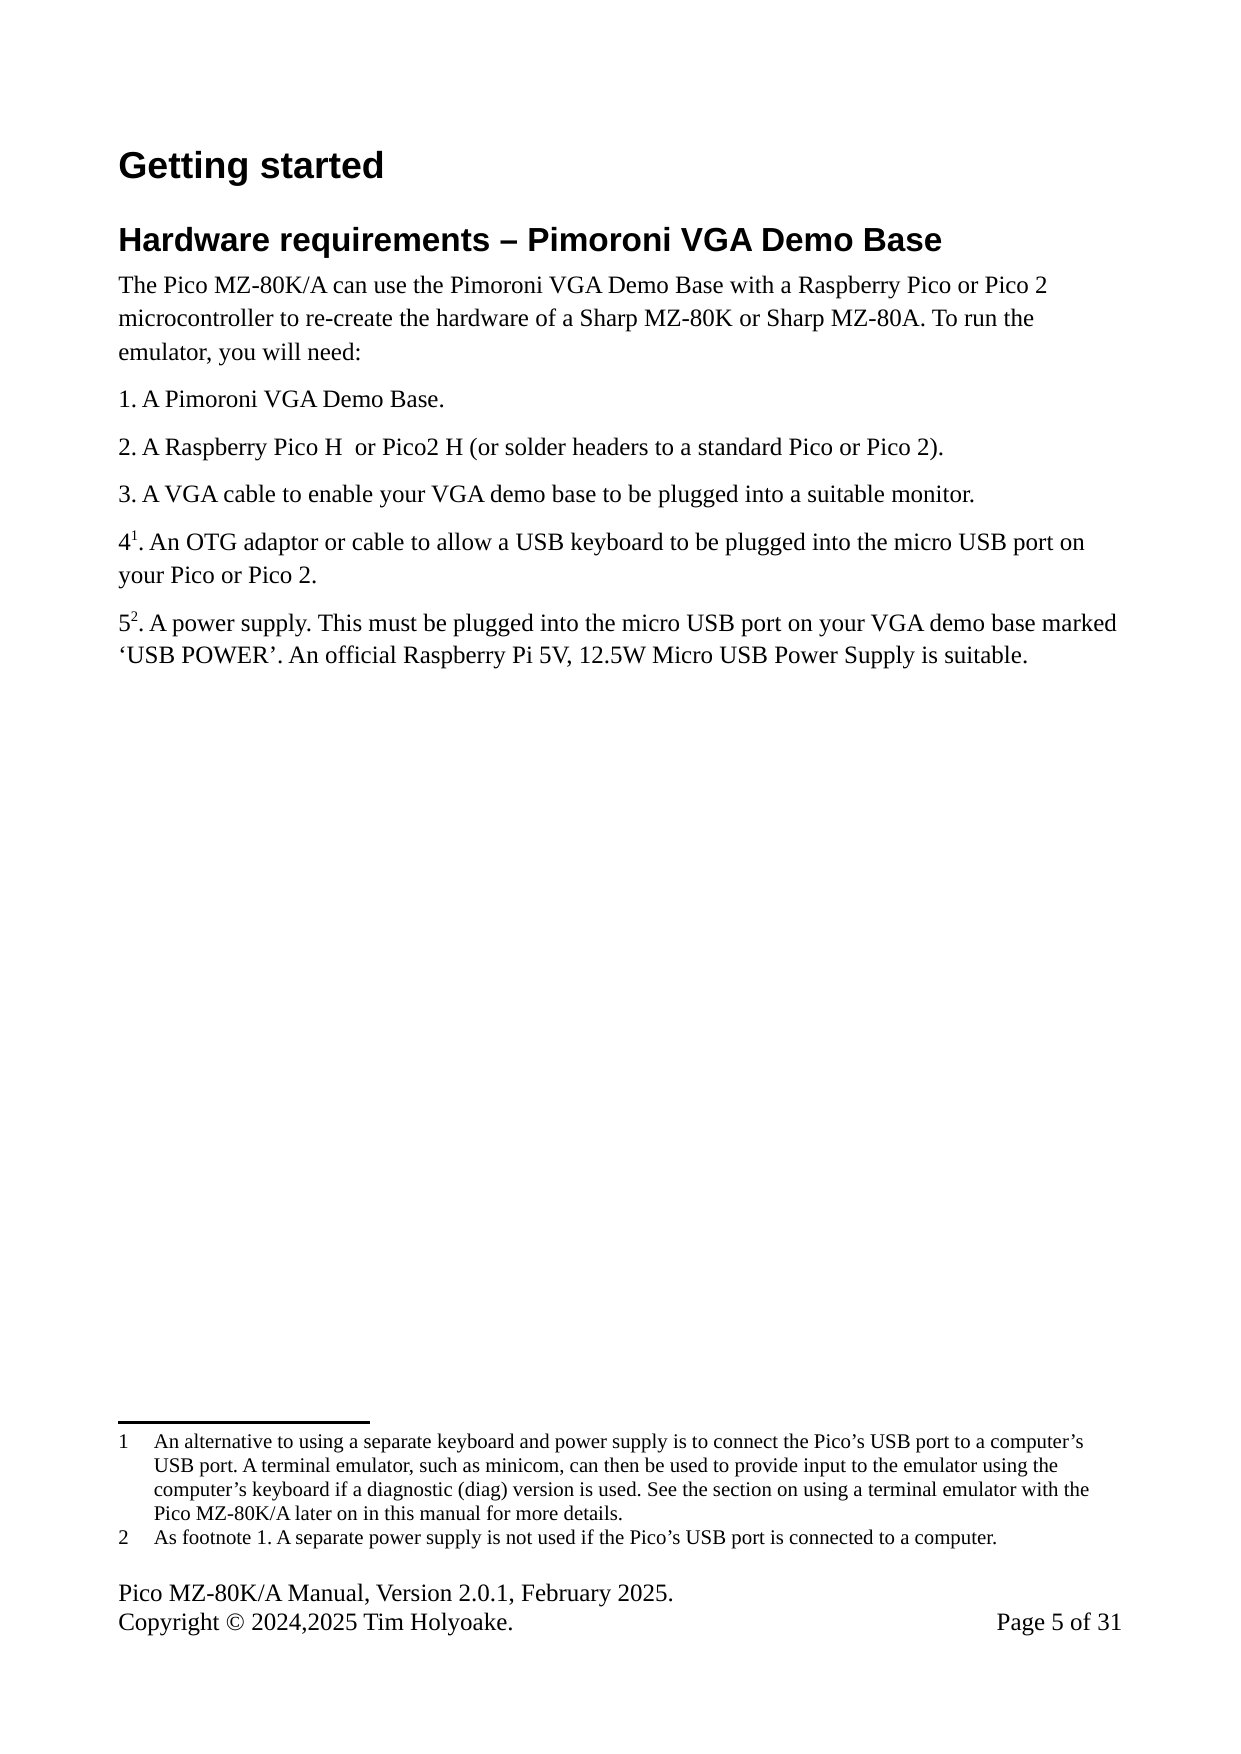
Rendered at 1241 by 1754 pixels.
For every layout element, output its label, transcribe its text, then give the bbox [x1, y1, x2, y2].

text 4. An OTG adaptor or cable to allow a USB keyboard to be plugged into the micro USB port on your Pico or Pico 2. [118, 527, 1122, 589]
text 5. A power supply. This must be plugged into the micro USB port on your VGA demo base marked ‘USB POWER’. An official Raspberry Pi 5V, 12.5W Micro USB Power Supply is suitable. [118, 608, 1122, 669]
text 2. A Raspberry Pico H or Pico2 H (or solder headers to a standard Pico or Pico 2). [118, 432, 1122, 461]
text As footnote 1. A separate power supply is not used if the Pico’s USB port is connected to a computer. [118, 1525, 1122, 1549]
subtitle Getting started [118, 143, 1122, 186]
text An alternative to using a separate keyboard and power supply is to connect the Pico’s USB port to a computer’s USB port. A terminal emulator, such as minicom, can then be used to provide input to the emulator using the computer’s keyboard if a diagnostic (diag) version is used. See the section on using a terminal emulator with the Pico MZ-80K/A later on in this manual for more details. [118, 1428, 1122, 1525]
subtitle Hardware requirements – Pimoroni VGA Demo Base [118, 219, 1122, 258]
text 1. A Pimoroni VGA Demo Base. [118, 384, 1122, 413]
text The Pico MZ-80K/A can use the Pimoroni VGA Demo Base with a Raspberry Pico or Pico 2 microcontroller to re-create the hardware of a Sharp MZ-80K or Sharp MZ-80A. To run the emulator, you will need: [118, 271, 1122, 365]
text 3. A VGA cable to enable your VGA demo base to be plugged into a suitable monitor. [118, 479, 1122, 508]
